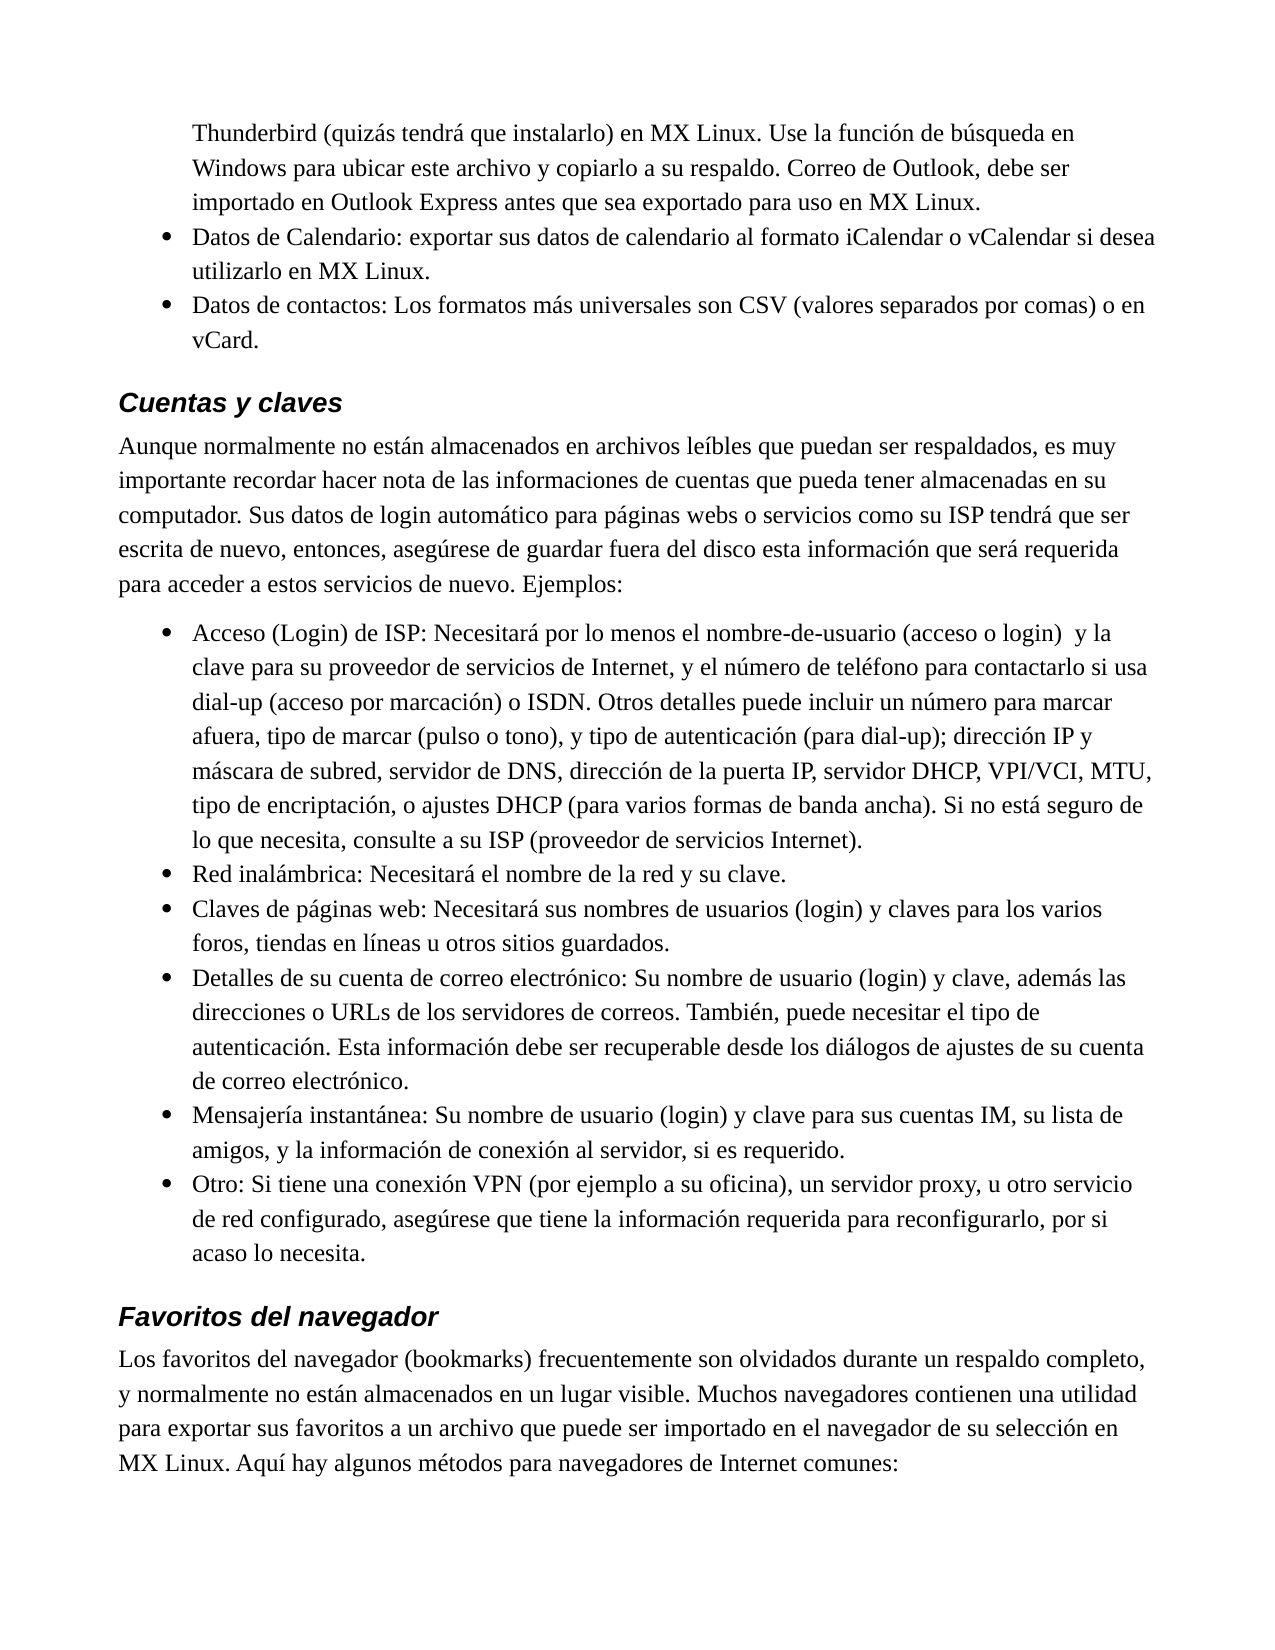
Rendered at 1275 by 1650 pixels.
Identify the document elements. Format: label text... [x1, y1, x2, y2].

text Aunque normalmente no están almacenados en archivos leíbles que puedan ser respaldados, es muy importante recordar hacer nota de las informaciones de cuentas que pueda tener almacenadas en su computador. Sus datos de login automático para páginas webs o servicios como su ISP tendrá que ser escrita de nuevo, entonces, asegúrese de guardar fuera del disco esta información que será requerida para acceder a estos servicios de nuevo. Ejemplos: [118, 431, 1157, 598]
list Red inalámbrica: Necesitará el nombre de la red y su clave. [162, 859, 1157, 888]
list Thunderbird (quizás tendrá que instalarlo) en MX Linux. Use la función de búsqueda en Windows para ubicar este archivo y copiarlo a su respaldo. Correo de Outlook, debe ser importado en Outlook Express antes que sea exportado para uso en MX Linux. [162, 118, 1157, 216]
list Mensajería instantánea: Su nombre de usuario (login) y clave para sus cuentas IM, su lista de amigos, y la información de conexión al servidor, si es requerido. [162, 1101, 1157, 1164]
list Acceso (Login) de ISP: Necesitará por lo menos el nombre-de-usuario (acceso o login) y la clave para su proveedor de servicios de Internet, y el número de teléfono para contactarlo si usa dial-up (acceso por marcación) o ISDN. Otros detalles puede incluir un número para marcar afuera, tipo de marcar (pulso o tono), y tipo de autenticación (para dial-up); dirección IP y máscara de subred, servidor de DNS, dirección de la puerta IP, servidor DHCP, VPI/VCI, MTU, tipo de encriptación, o ajustes DHCP (para varios formas de banda ancha). Si no está seguro de lo que necesita, consulte a su ISP (proveedor de servicios Internet). [162, 618, 1157, 853]
list Otro: Si tiene una conexión VPN (por ejemplo a su oficina), un servidor proxy, u otro servicio de red configurado, asegúrese que tiene la información requerida para reconfigurarlo, por si acaso lo necesita. [162, 1169, 1157, 1267]
list Datos de Calendario: exportar sus datos de calendario al formato iCalendar o vCalendar si desea utilizarlo en MX Linux. [162, 222, 1157, 285]
list Detalles de su cuenta de correo electrónico: Su nombre de usuario (login) y clave, además las direcciones o URLs de los servidores de correos. También, puede necesitar el tipo de autenticación. Esta información debe ser recuperable desde los diálogos de ajustes de su cuenta de correo electrónico. [162, 963, 1157, 1095]
subtitle Favoritos del navegador [118, 1300, 1157, 1332]
subtitle Cuentas y claves [118, 387, 1157, 418]
list Claves de páginas web: Necesitará sus nombres de usuarios (login) y claves para los varios foros, tiendas en líneas u otros sitios guardados. [162, 894, 1157, 957]
text Los favoritos del navegador (bookmarks) frecuentemente son olvidados durante un respaldo completo, y normalmente no están almacenados en un lugar visible. Muchos navegadores contienen una utilidad para exportar sus favoritos a un archivo que puede ser importado en el navegador de su selección en MX Linux. Aquí hay algunos métodos para navegadores de Internet comunes: [118, 1344, 1157, 1477]
list Datos de contactos: Los formatos más universales son CSV (valores separados por comas) o en vCard. [162, 291, 1157, 354]
